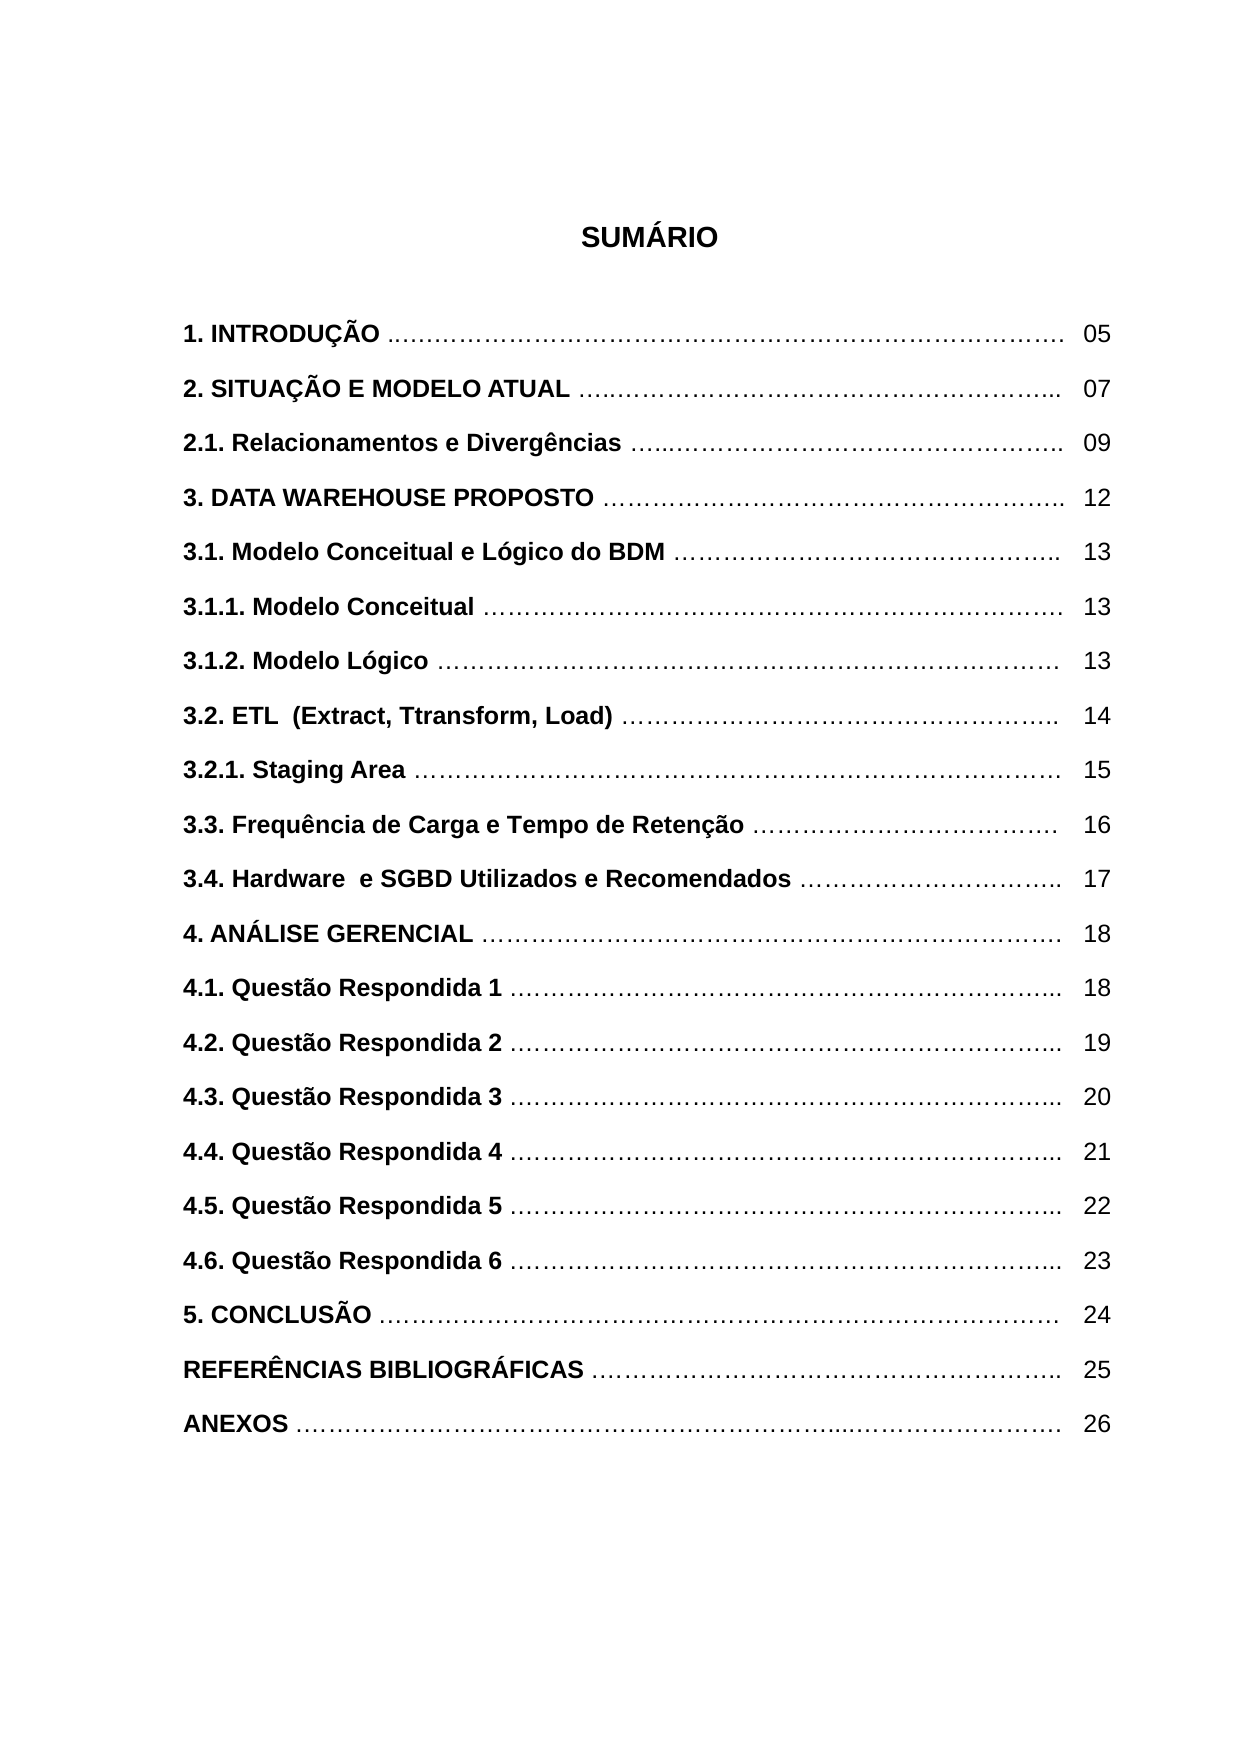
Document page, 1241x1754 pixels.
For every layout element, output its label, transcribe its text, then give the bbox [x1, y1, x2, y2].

table_cell 21 [1072, 1131, 1122, 1185]
table_cell REFERÊNCIAS BIBLIOGRÁFICAS .……………………………………………….. [177, 1349, 1072, 1403]
table_cell 13 [1072, 532, 1122, 586]
table_cell 2.1. Relacionamentos e Divergências …...……………………………………….. [177, 423, 1072, 477]
table_cell 4.6. Questão Respondida 6 .………………………………………………………... [177, 1240, 1072, 1294]
subtitle SUMÁRIO [177, 220, 1122, 254]
table_cell 3.2. ETL (Extract, Ttransform, Load) …………………………………………….. [177, 695, 1072, 749]
table_cell 3.2.1. Staging Area …………………………………………………………………… [177, 750, 1072, 804]
table_cell 13 [1072, 586, 1122, 641]
table_cell 19 [1072, 1022, 1122, 1076]
table_cell 4. ANÁLISE GERENCIAL ……………………………………………………………. [177, 913, 1072, 967]
table_cell 07 [1072, 368, 1122, 423]
table_cell 18 [1072, 913, 1122, 967]
table_cell 12 [1072, 477, 1122, 532]
table_cell 4.3. Questão Respondida 3 .………………………………………………………... [177, 1076, 1072, 1131]
table_cell 2. SITUAÇÃO E MODELO ATUAL …..……………………………………………... [177, 368, 1072, 423]
table_cell 5. CONCLUSÃO .……………………………………………………………………… [177, 1294, 1072, 1349]
table_cell 15 [1072, 750, 1122, 804]
table_cell 18 [1072, 968, 1122, 1022]
table_cell 24 [1072, 1294, 1122, 1349]
table_cell 4.1. Questão Respondida 1 .………………………………………………………... [177, 968, 1072, 1022]
table_cell 4.2. Questão Respondida 2 .………………………………………………………... [177, 1022, 1072, 1076]
table_cell 17 [1072, 859, 1122, 913]
table_header 1. INTRODUÇÃO ..….…………………………………………………………………. [177, 314, 1072, 368]
table_cell 09 [1072, 423, 1122, 477]
table_cell 14 [1072, 695, 1122, 749]
table_header 05 [1072, 314, 1122, 368]
table_cell 13 [1072, 641, 1122, 695]
table_cell 20 [1072, 1076, 1122, 1131]
table_cell 16 [1072, 804, 1122, 858]
table_cell 25 [1072, 1349, 1122, 1403]
table_cell 23 [1072, 1240, 1122, 1294]
table_cell 3.1. MODELO cONCEITUAL E LÓGICO DO bdm ……………………………………….. [177, 532, 1072, 586]
table_cell 26 [1072, 1403, 1122, 1458]
table_cell 4.4. Questão Respondida 4 .………………………………………………………... [177, 1131, 1072, 1185]
table_cell 3.1.2. Modelo Lógico ………………………………………………………………… [177, 641, 1072, 695]
table_cell 22 [1072, 1185, 1122, 1240]
table_cell 3.3. FREQUÊNCIA DE CARGA E TEMPO DE RETENÇÃO ………………………………. [177, 804, 1072, 858]
table_cell 3.1.1. Modelo Conceitual ……………………………………………………………. [177, 586, 1072, 641]
table_cell 3.4. HARDWARE E SGBD UTILIZADOS E RECOMENDADOS ………………………….. [177, 859, 1072, 913]
table_cell 3. DATA WAREHOUSE PROPOSTO ……………………………………………….. [177, 477, 1072, 532]
table_cell ANEXOS .………………………………………………………....……………………. [177, 1403, 1072, 1458]
table_cell 4.5. Questão Respondida 5 .………………………………………………………... [177, 1185, 1072, 1240]
